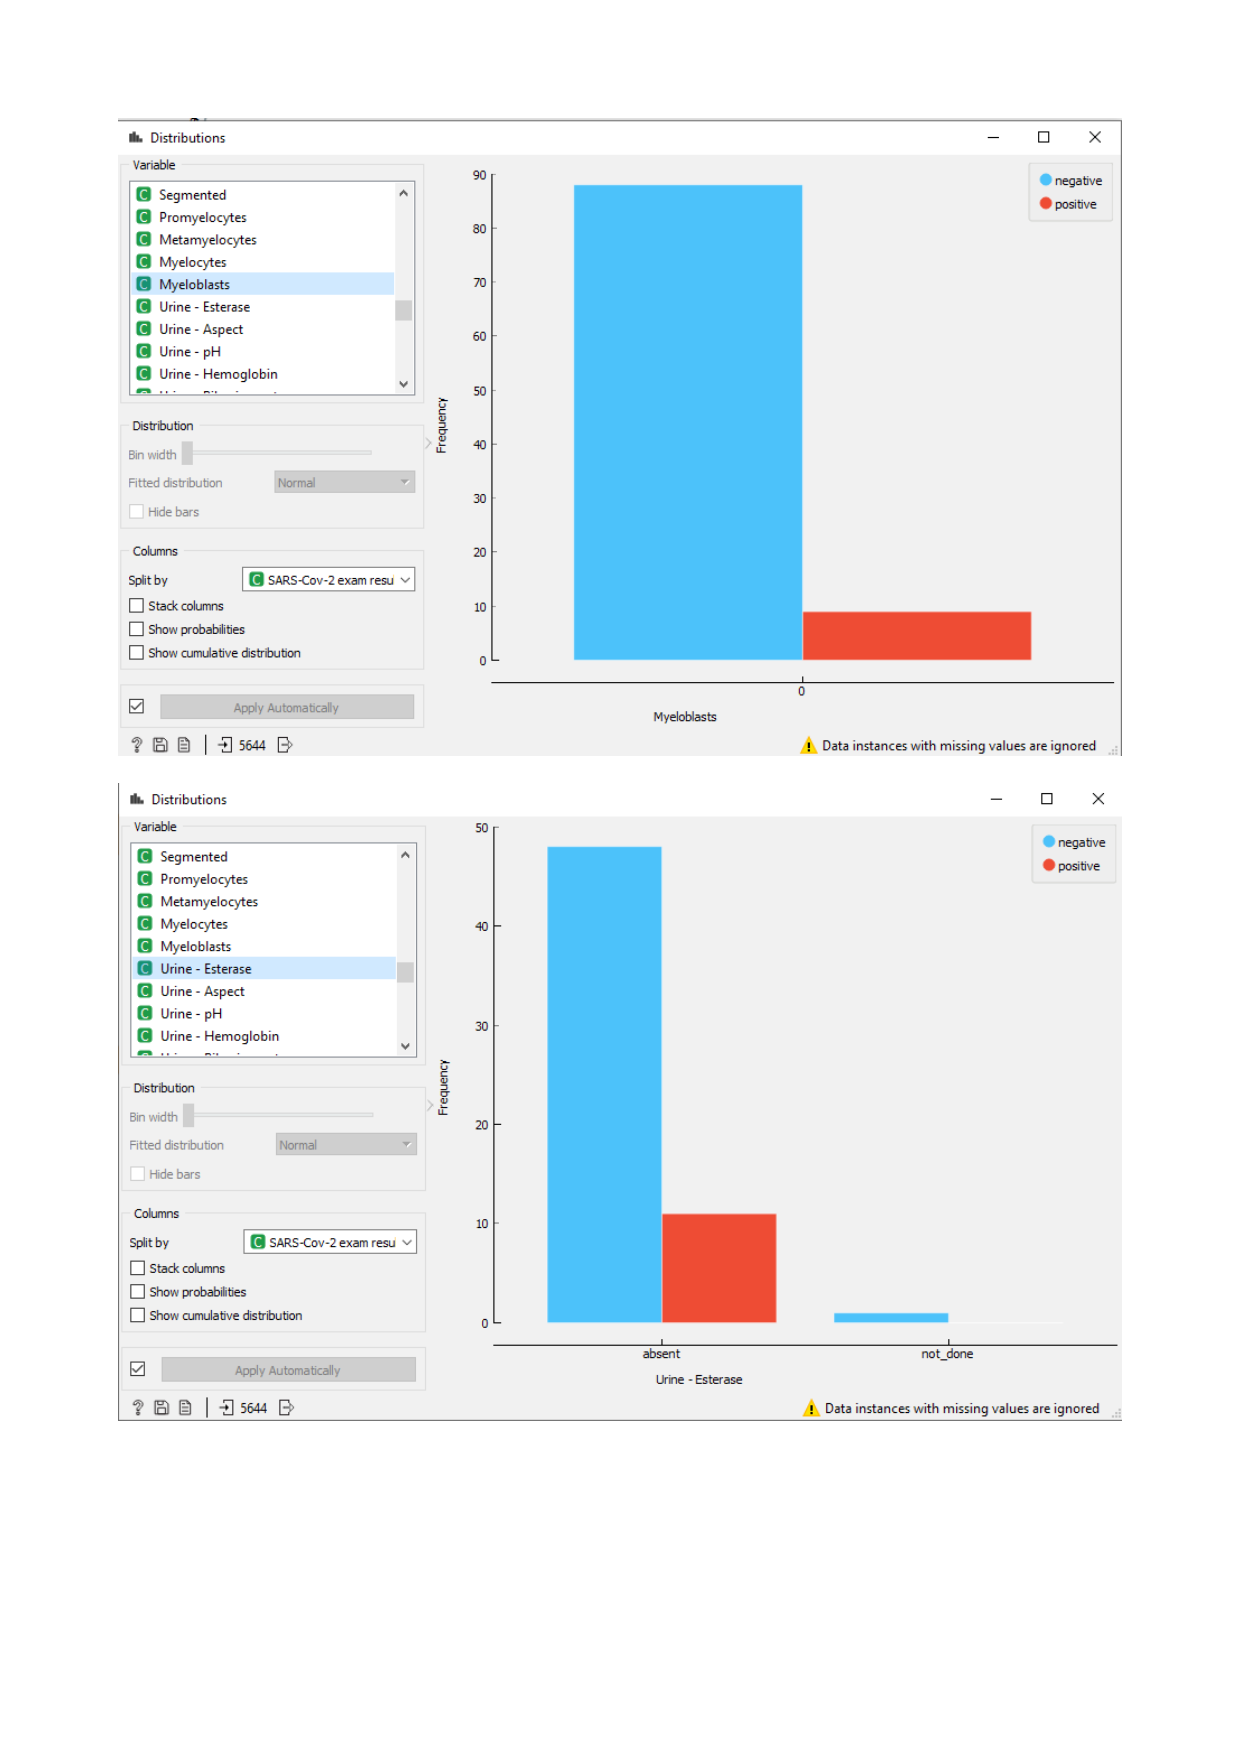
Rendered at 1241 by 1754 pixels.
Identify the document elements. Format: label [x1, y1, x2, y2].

picture [118, 783, 1122, 1421]
picture [118, 118, 1122, 756]
